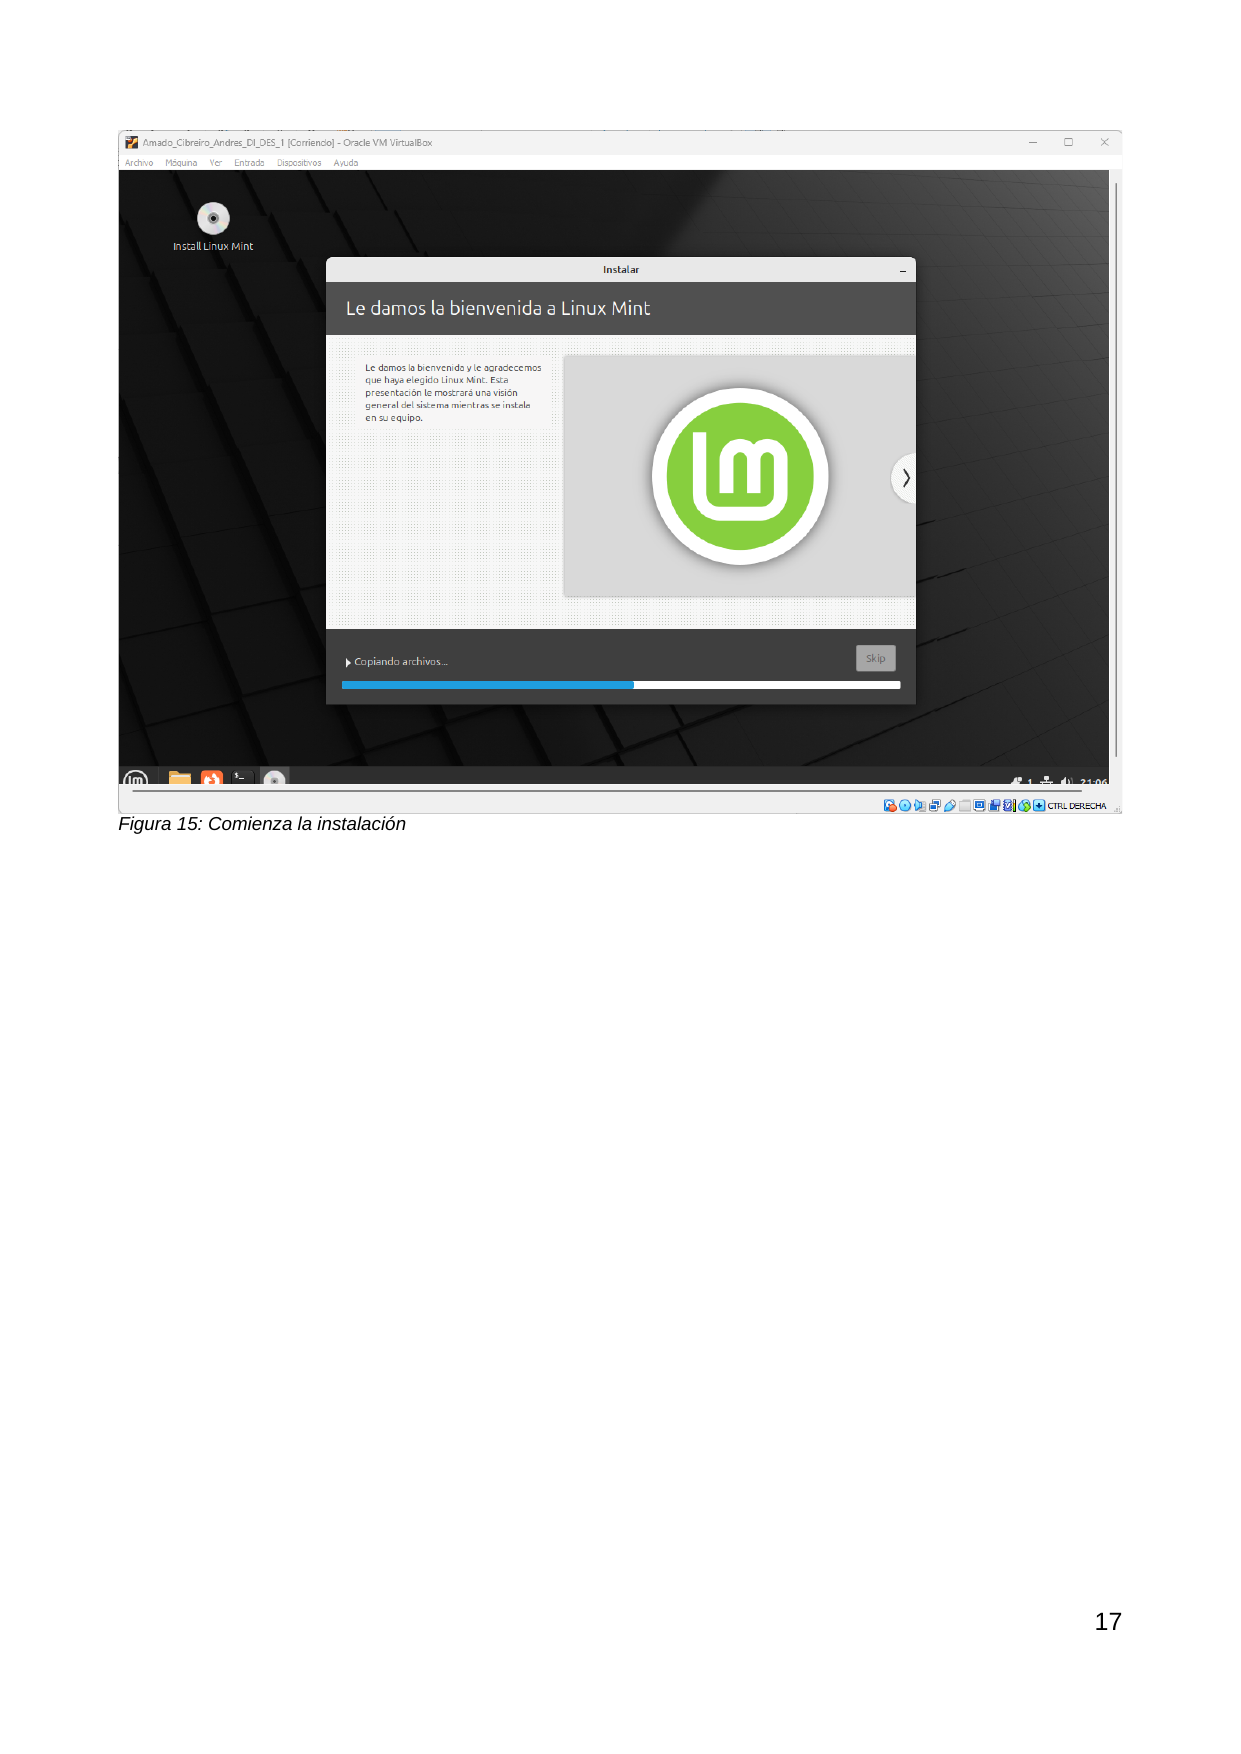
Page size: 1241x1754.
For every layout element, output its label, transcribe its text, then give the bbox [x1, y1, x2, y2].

picture [118, 130, 1123, 814]
text Figura 15: Comienza la instalación [118, 814, 1122, 835]
